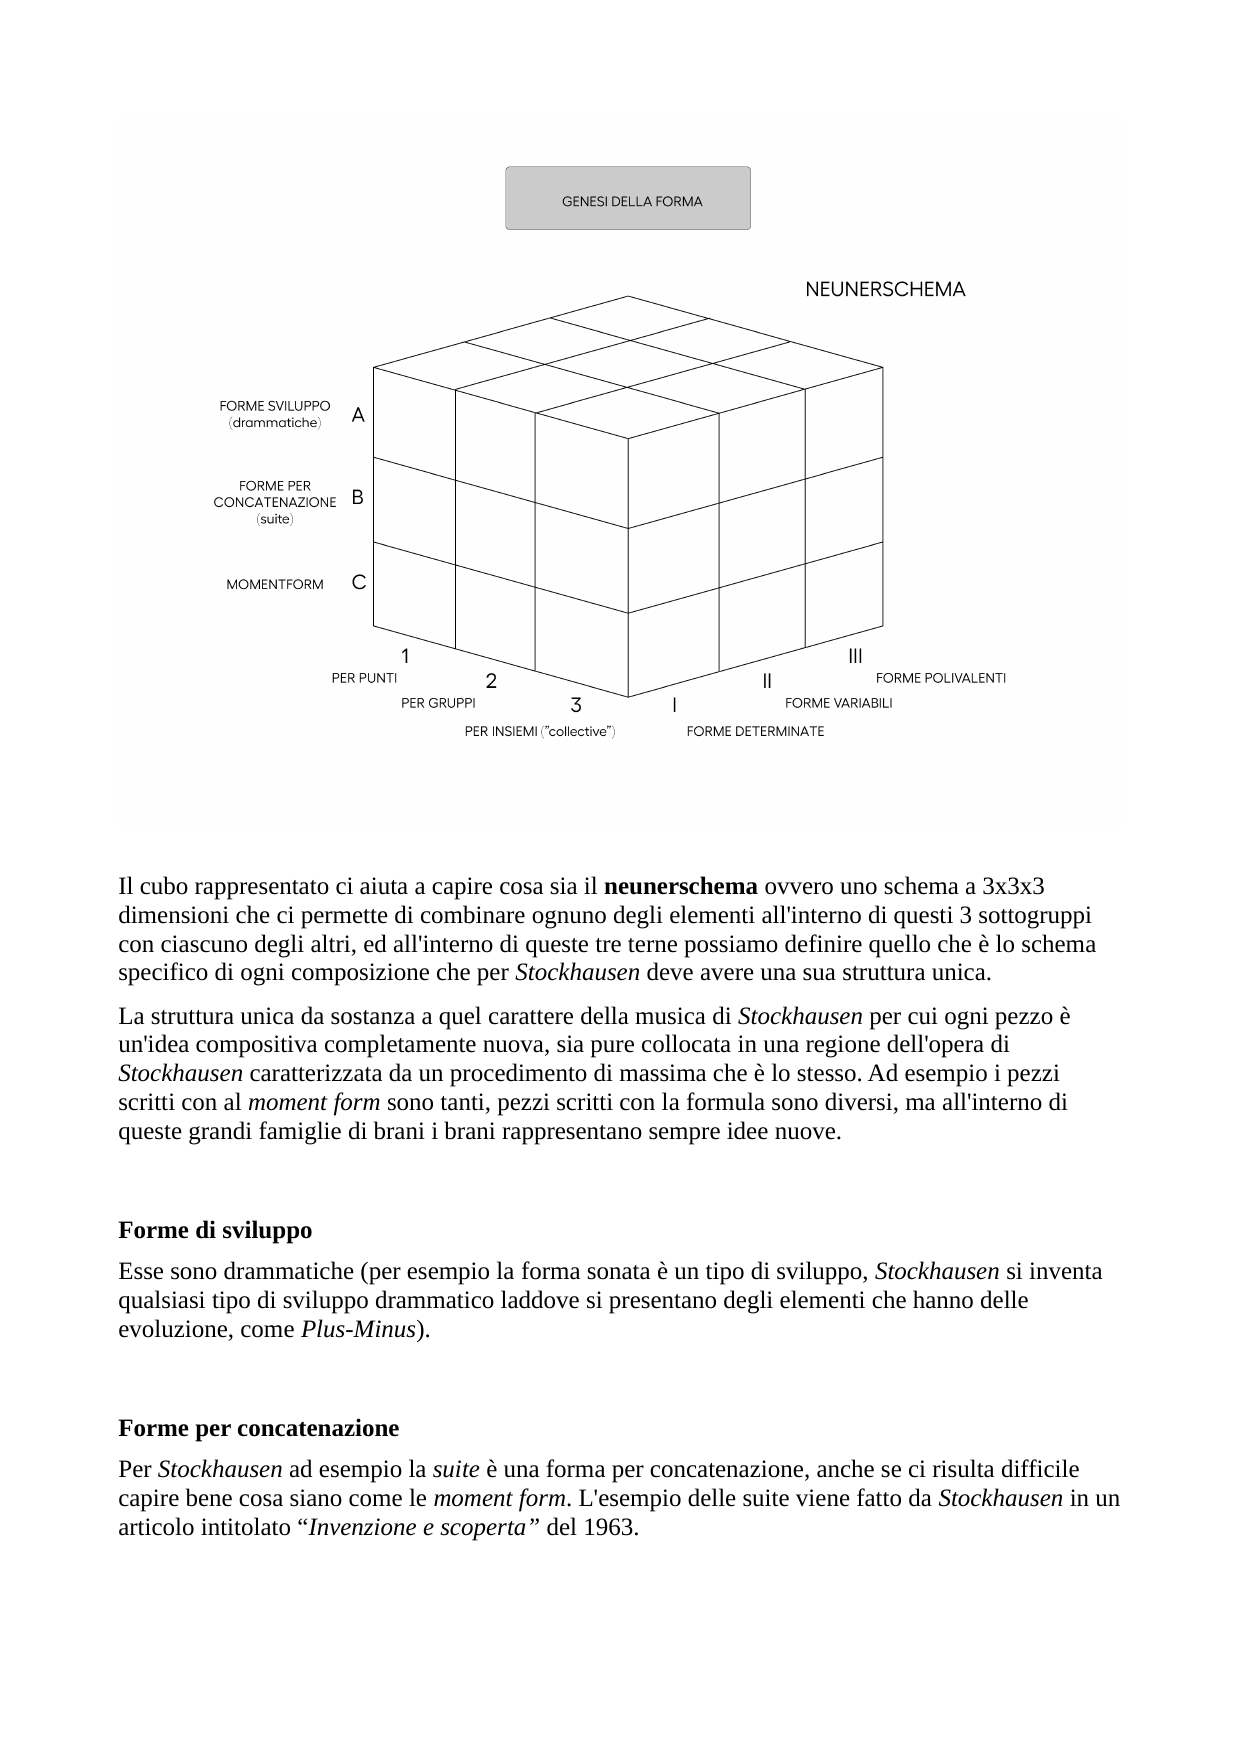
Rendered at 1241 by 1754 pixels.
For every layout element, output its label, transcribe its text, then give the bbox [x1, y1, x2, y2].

text La struttura unica da sostanza a quel carattere della musica di Stockhausen per cui ogni pezzo è un'idea compositiva completamente nuova, sia pure collocata in una regione dell'opera di Stockhausen caratterizzata da un procedimento di massima che è lo stesso. Ad esempio i pezzi scritti con al moment form sono tanti, pezzi scritti con la formula sono diversi, ma all'interno di queste grandi famiglie di brani i brani rappresentano sempre idee nuove. [118, 1001, 1122, 1144]
text Esse sono drammatiche (per esempio la forma sonata è un tipo di sviluppo, Stockhausen si inventa qualsiasi tipo di sviluppo drammatico laddove si presentano degli elementi che hanno delle evoluzione, come Plus-Minus). [118, 1256, 1122, 1342]
text Per Stockhausen ad esempio la suite è una forma per concatenazione, anche se ci risulta difficile capire bene cosa siano come le moment form. L'esempio delle suite viene fatto da Stockhausen in un articolo intitolato “Invenzione e scoperta” del 1963. [118, 1454, 1122, 1540]
subtitle Forme per concatenazione [118, 1413, 1122, 1442]
picture [118, 118, 1123, 828]
text Il cubo rappresentato ci aiuta a capire cosa sia il neunerschema ovvero uno schema a 3x3x3 dimensioni che ci permette di combinare ognuno degli elementi all'interno di questi 3 sottogruppi con ciascuno degli altri, ed all'interno di queste tre terne possiamo definire quello che è lo schema specifico di ogni composizione che per Stockhausen deve avere una sua struttura unica. [118, 871, 1122, 986]
subtitle Forme di sviluppo [118, 1215, 1122, 1244]
